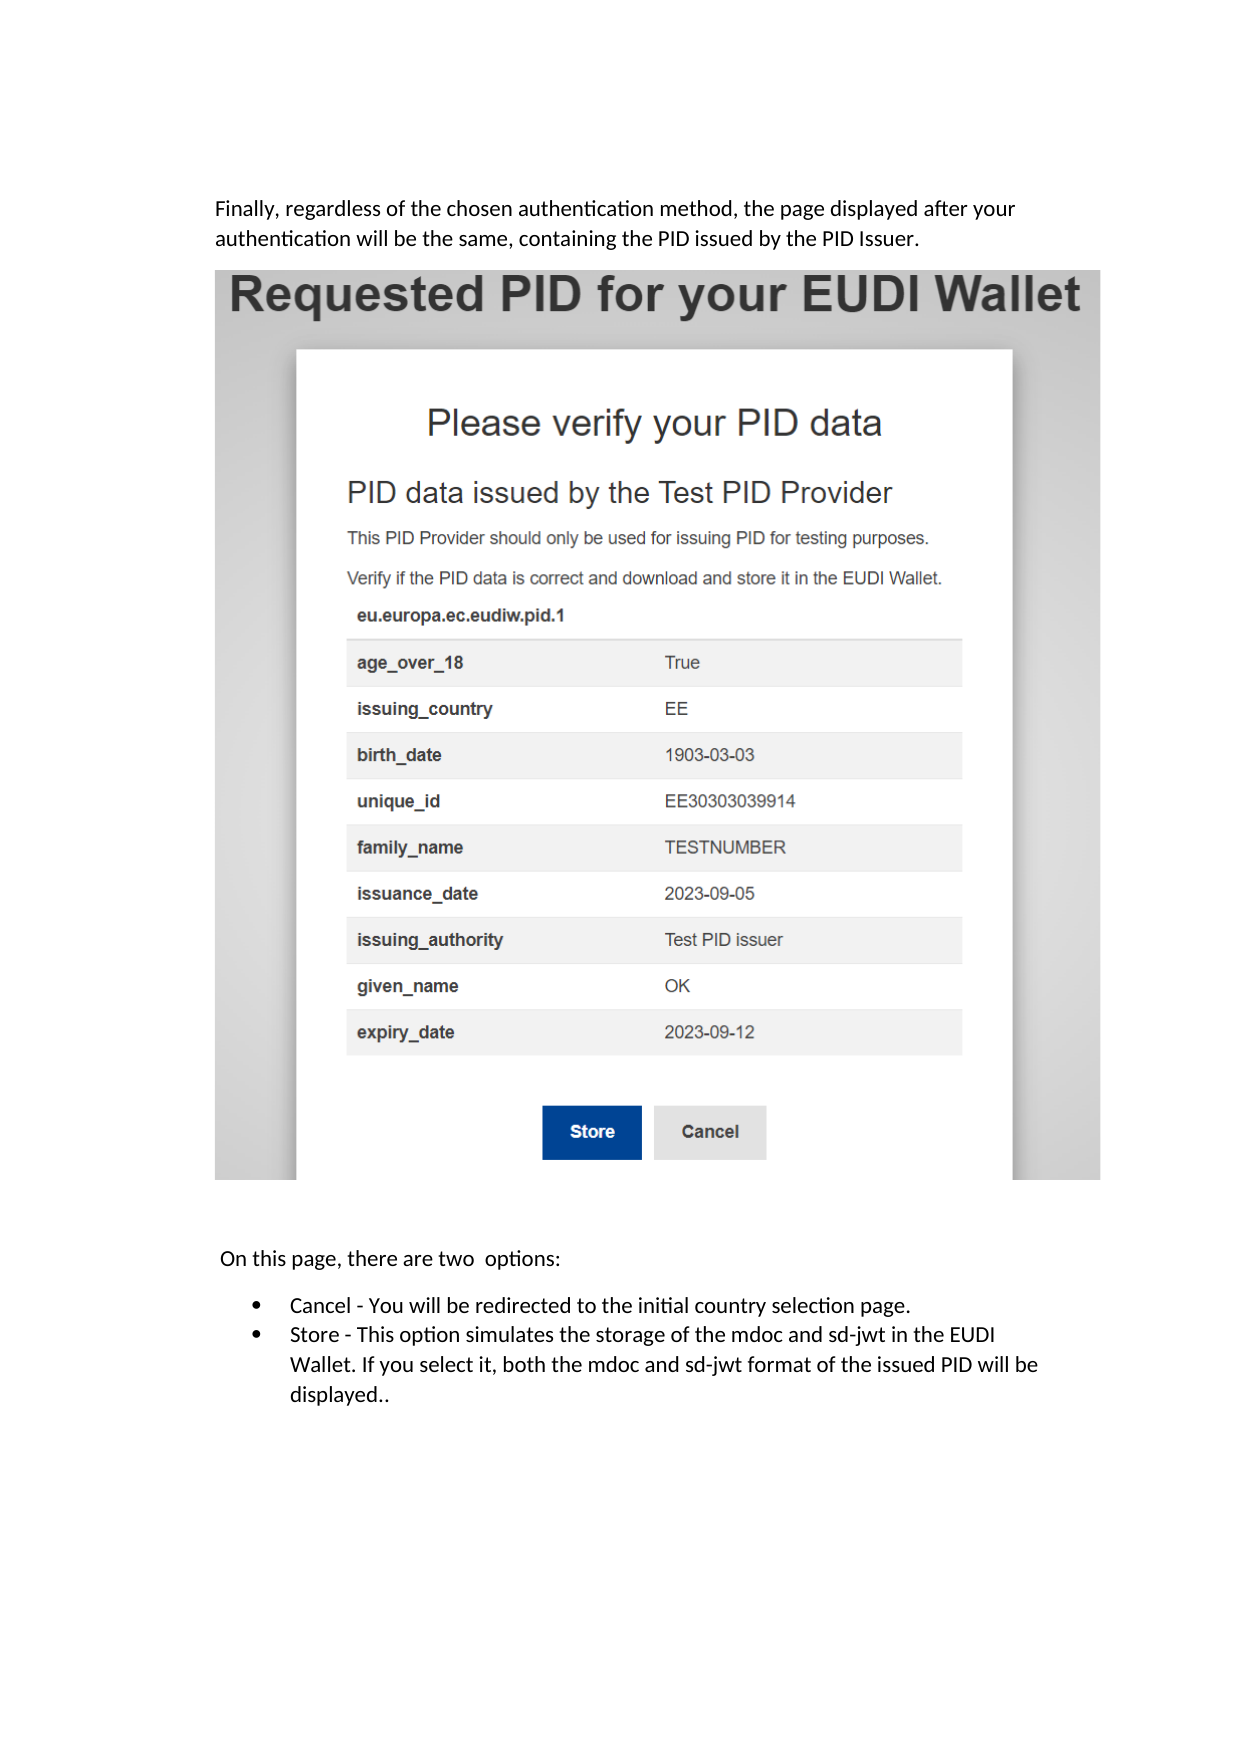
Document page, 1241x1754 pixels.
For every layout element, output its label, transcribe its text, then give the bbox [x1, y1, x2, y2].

text Finally, regardless of the chosen authentication method, the page displayed after your authentication will be the same, containing the PID issued by the PID Issuer. [215, 194, 1063, 252]
list Store - This option simulates the storage of the mdoc and sd-jwt in the EUDI Wallet. If you select it, both the mdoc and sd-jwt format of the issued PID will be displayed.. [252, 1321, 1063, 1408]
text On this page, there are two options: [215, 1244, 1063, 1273]
picture [214, 270, 1101, 1180]
list Cancel - You will be redirected to the initial country selection page. [252, 1291, 1063, 1319]
